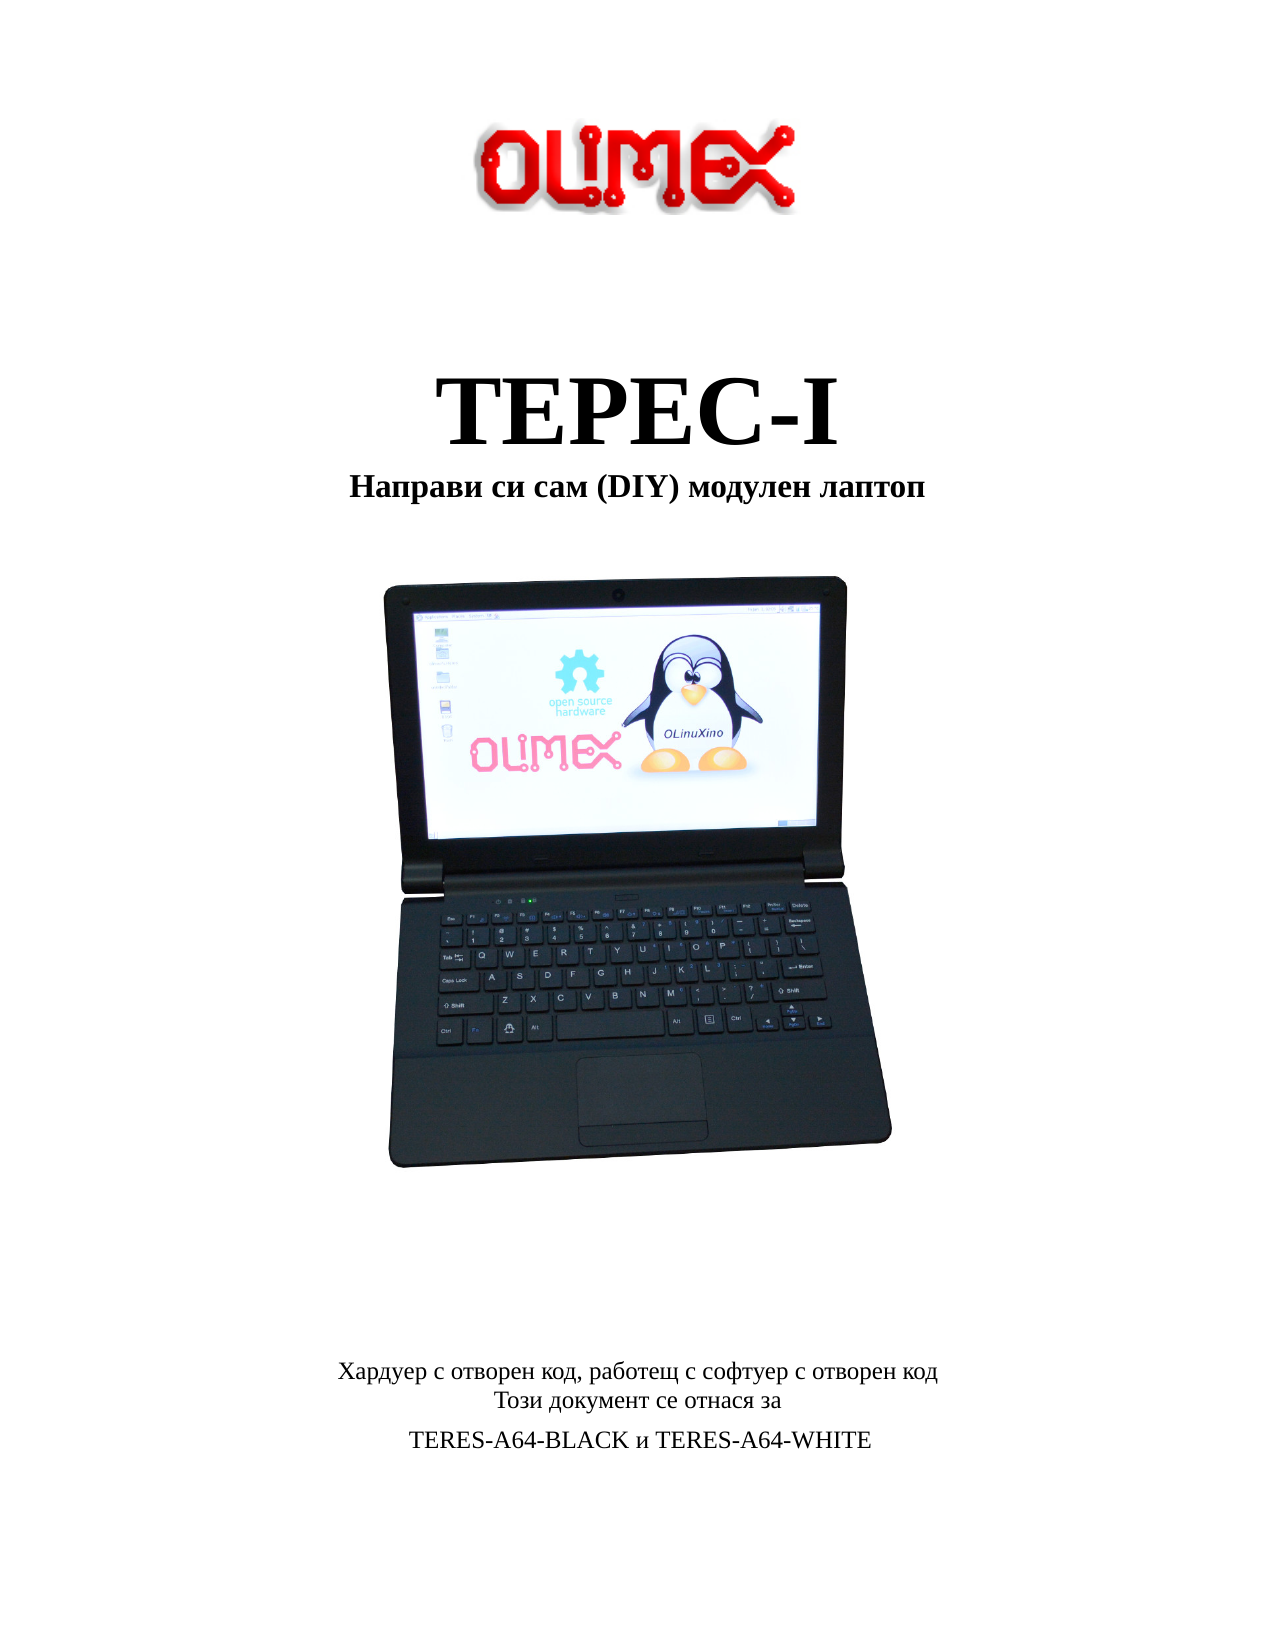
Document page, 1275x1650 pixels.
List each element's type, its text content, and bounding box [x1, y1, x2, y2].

picture [450, 118, 826, 215]
text ТЕРЕС-I Направи си сам (DIY) модулен лаптоп [118, 351, 1157, 504]
text Хардуер с отворен код, работещ с софтуер с отворен код Този документ се отнася за [118, 1327, 1157, 1414]
picture [300, 534, 975, 1209]
text TERES-A64-BLACK и TERES-A64-WHITE [118, 1426, 1157, 1454]
